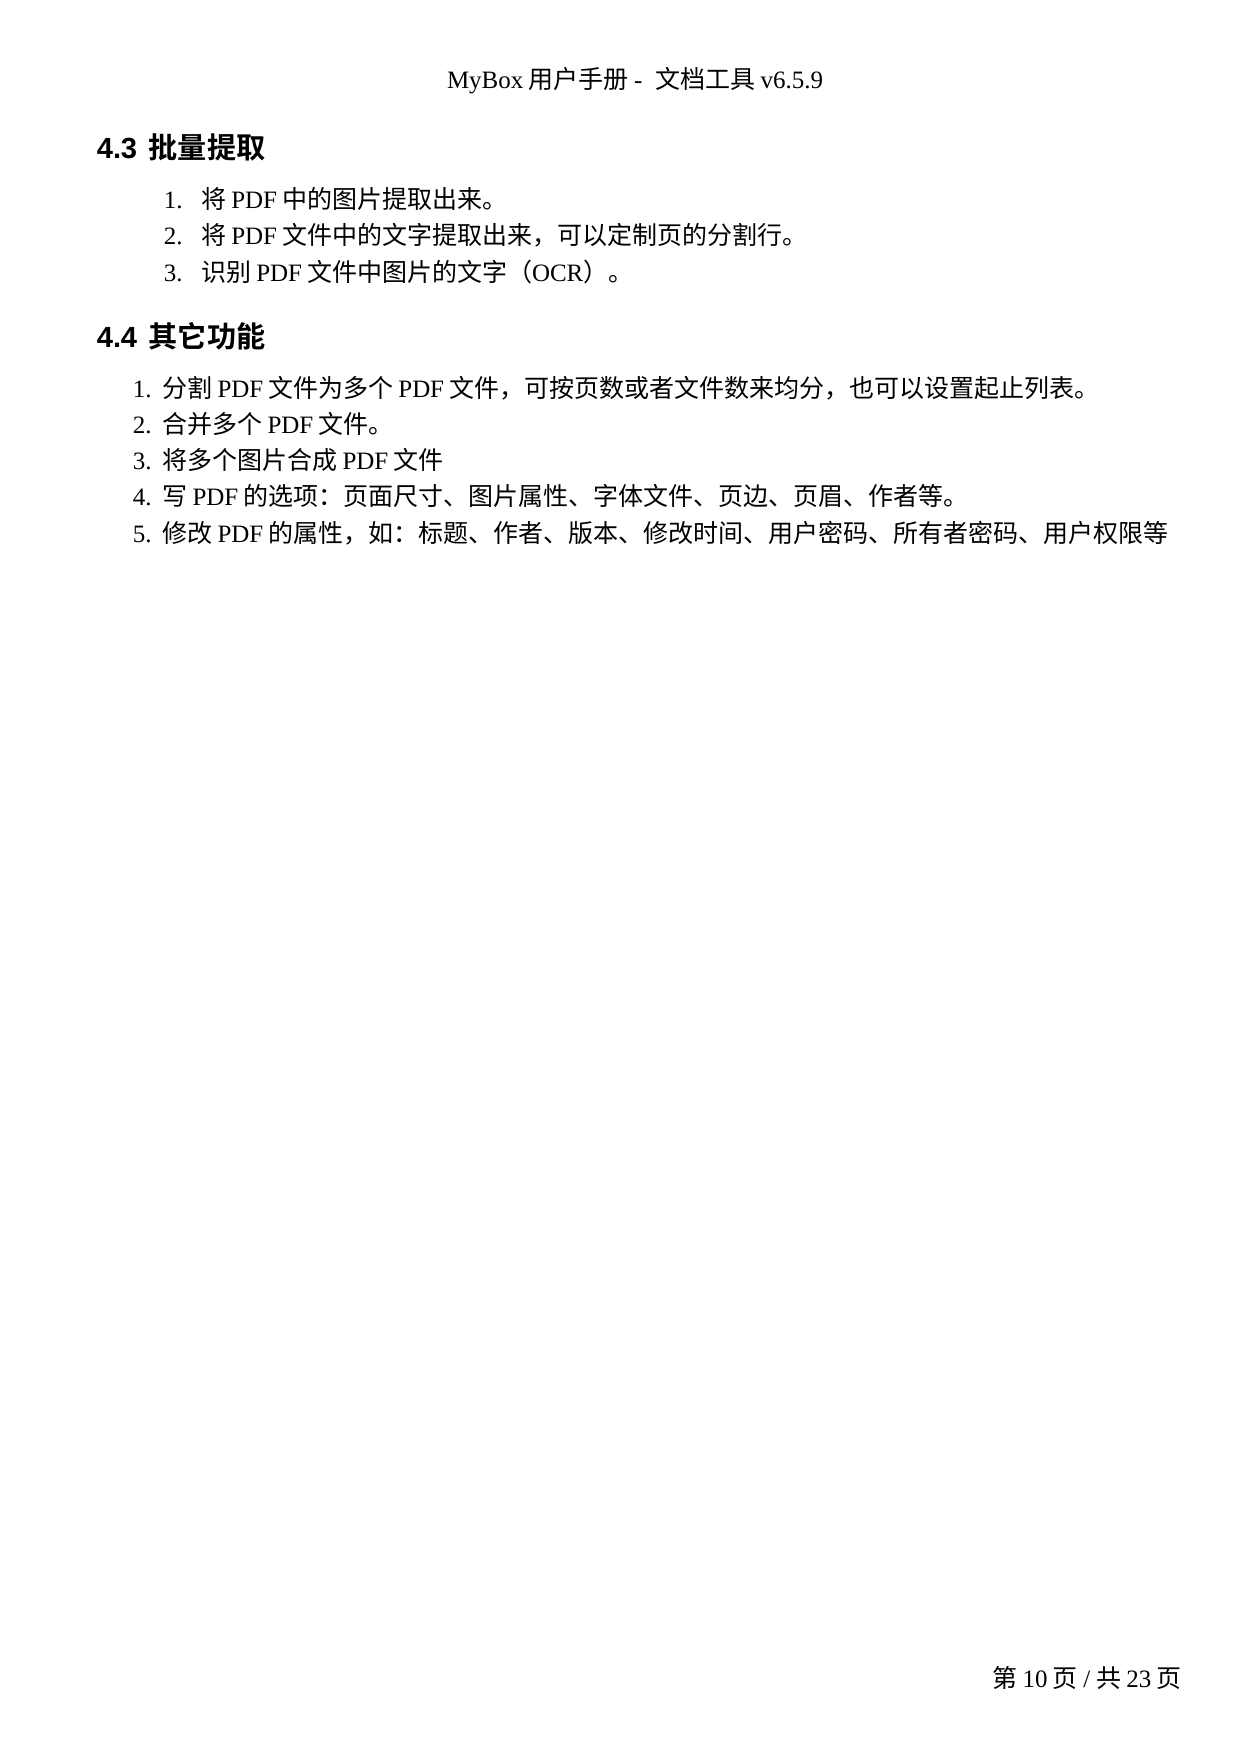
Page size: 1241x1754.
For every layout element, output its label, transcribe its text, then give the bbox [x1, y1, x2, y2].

list 将PDF文件中的文字提取出来，可以定制页的分割行。 [163, 216, 1181, 252]
list 分割PDF文件为多个PDF文件，可按页数或者文件数来均分，也可以设置起止列表。 [133, 368, 1181, 404]
subtitle 批量提取 [88, 125, 1181, 167]
list 识别PDF文件中图片的文字（OCR）。 [163, 252, 1181, 288]
list 写PDF的选项：页面尺寸、图片属性、字体文件、页边、页眉、作者等。 [133, 477, 1181, 513]
subtitle 其它功能 [88, 313, 1181, 356]
list 合并多个PDF文件。 [133, 404, 1181, 441]
list 将PDF中的图片提取出来。 [163, 179, 1181, 216]
list 将多个图片合成PDF文件 [133, 441, 1181, 477]
list 修改PDF的属性，如：标题、作者、版本、修改时间、用户密码、所有者密码、用户权限等 [133, 513, 1181, 549]
